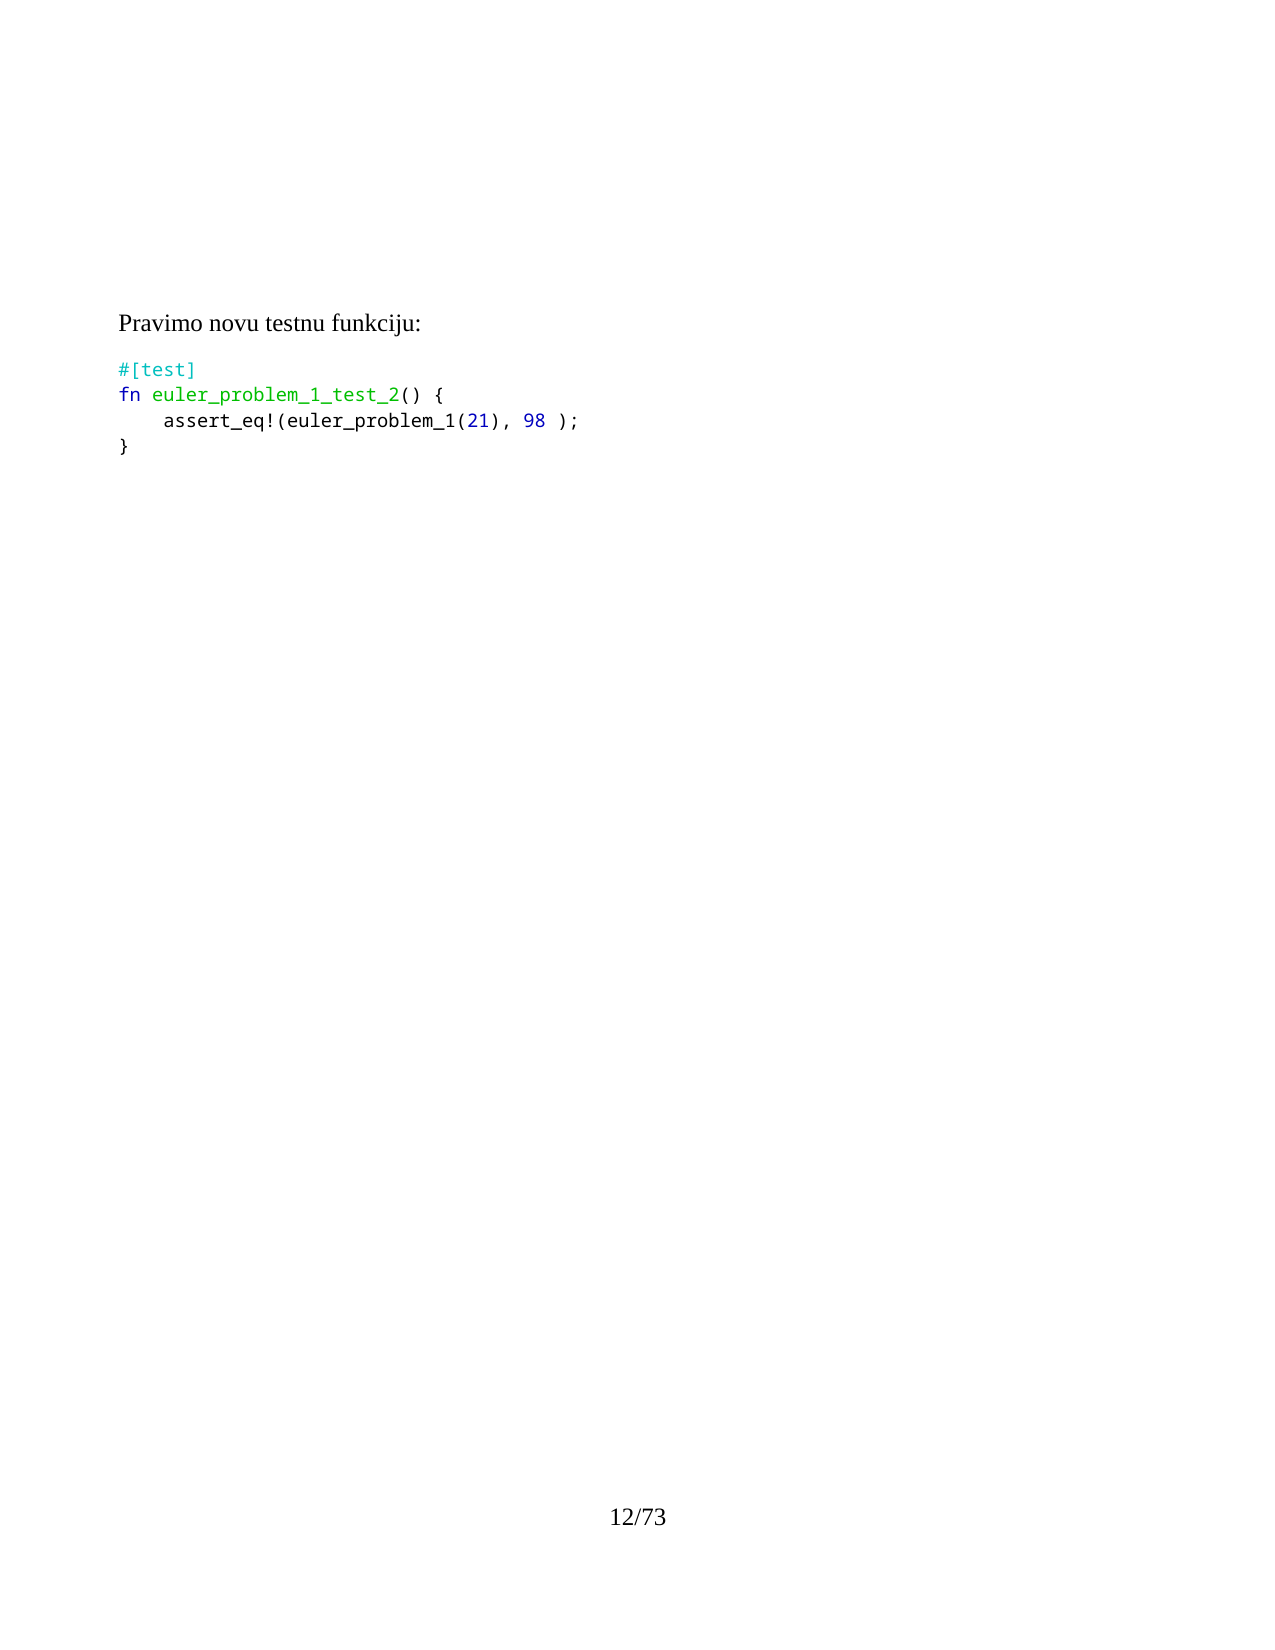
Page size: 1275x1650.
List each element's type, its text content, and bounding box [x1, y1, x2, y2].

text #[test] [118, 356, 1157, 382]
text } [118, 433, 1157, 458]
text assert_eq!(euler_problem_1(21), 98 ); [118, 407, 1157, 433]
text fn euler_problem_1_test_2() { [118, 382, 1157, 407]
text Pravimo novu testnu funkciju: [118, 308, 1157, 337]
